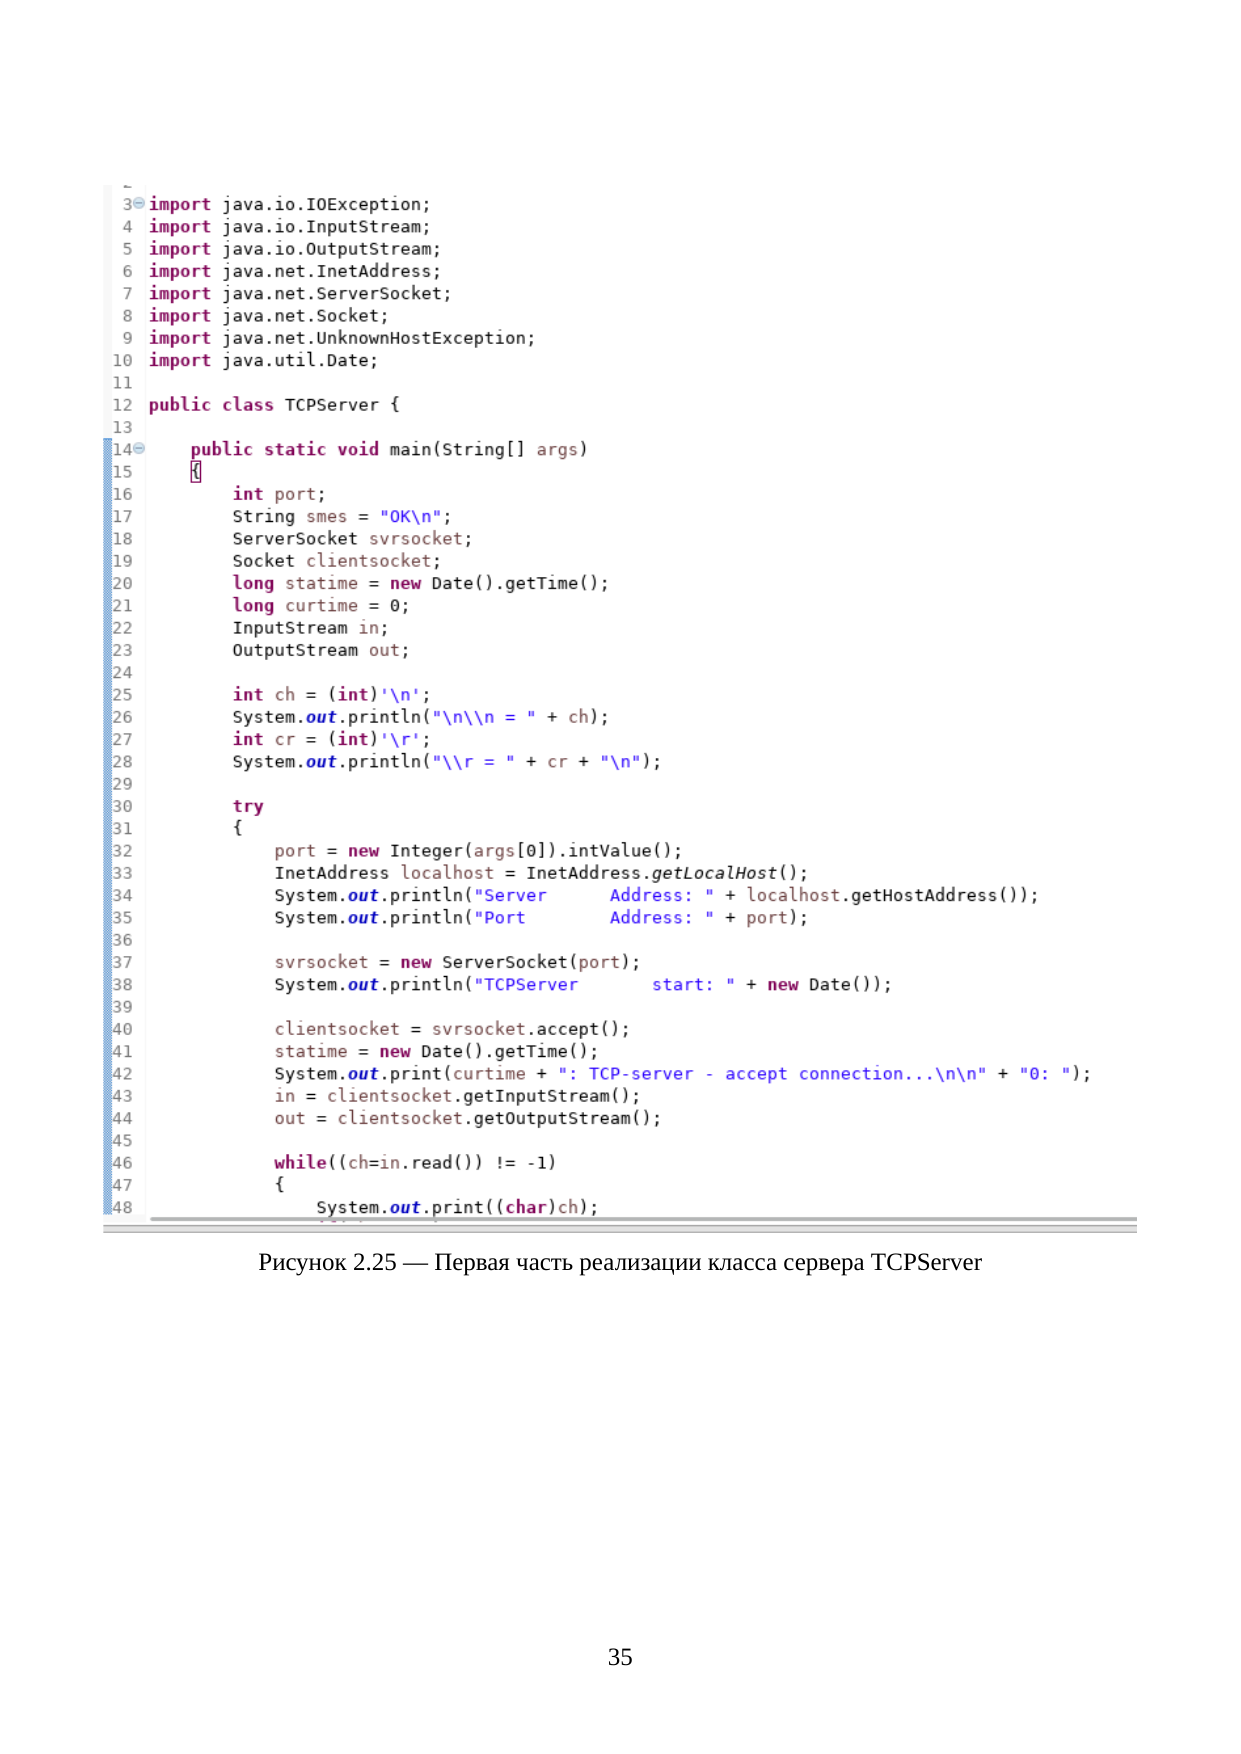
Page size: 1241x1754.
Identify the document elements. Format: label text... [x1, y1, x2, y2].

text Рисунок 2.25 — Первая часть реализации класса сервера TCPServer [118, 1233, 1122, 1276]
picture [103, 185, 1137, 1233]
